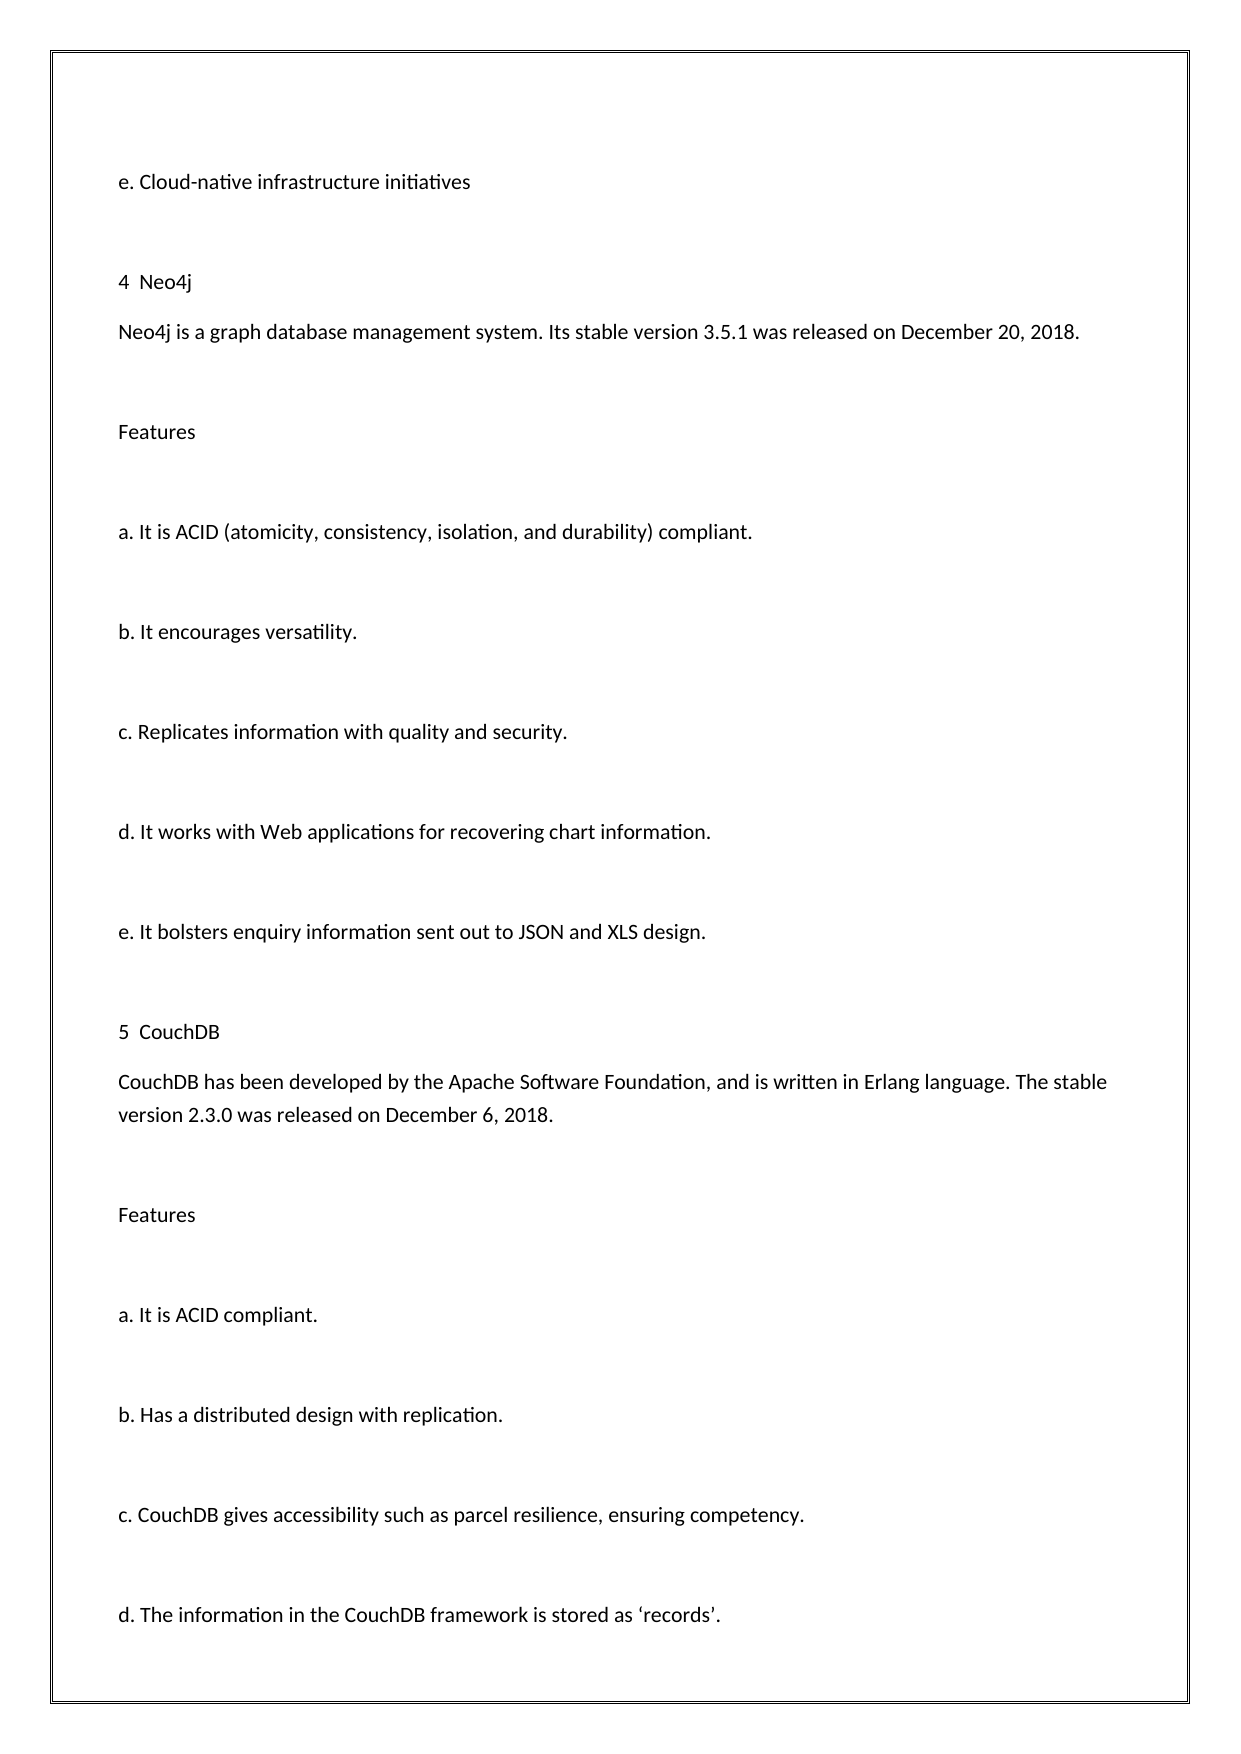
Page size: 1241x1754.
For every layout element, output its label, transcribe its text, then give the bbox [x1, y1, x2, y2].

text d. The information in the CouchDB framework is stored as ‘records’. [118, 1601, 1122, 1628]
text Features [118, 418, 1122, 445]
text e. Cloud-native infrastructure initiatives [118, 168, 1122, 195]
text b. Has a distributed design with replication. [118, 1401, 1122, 1428]
text 4 Neo4j [118, 268, 1122, 295]
text c. CouchDB gives accessibility such as parcel resilience, ensuring competency. [118, 1501, 1122, 1528]
text a. It is ACID compliant. [118, 1301, 1122, 1328]
text Neo4j is a graph database management system. Its stable version 3.5.1 was released on December 20, 2018. [118, 318, 1122, 345]
text a. It is ACID (atomicity, consistency, isolation, and durability) compliant. [118, 518, 1122, 545]
text c. Replicates information with quality and security. [118, 718, 1122, 745]
text d. It works with Web applications for recovering chart information. [118, 818, 1122, 845]
text b. It encourages versatility. [118, 618, 1122, 645]
text CouchDB has been developed by the Apache Software Foundation, and is written in Erlang language. The stable version 2.3.0 was released on December 6, 2018. [118, 1068, 1122, 1128]
text Features [118, 1201, 1122, 1228]
text 5 CouchDB [118, 1018, 1122, 1045]
text e. It bolsters enquiry information sent out to JSON and XLS design. [118, 918, 1122, 945]
